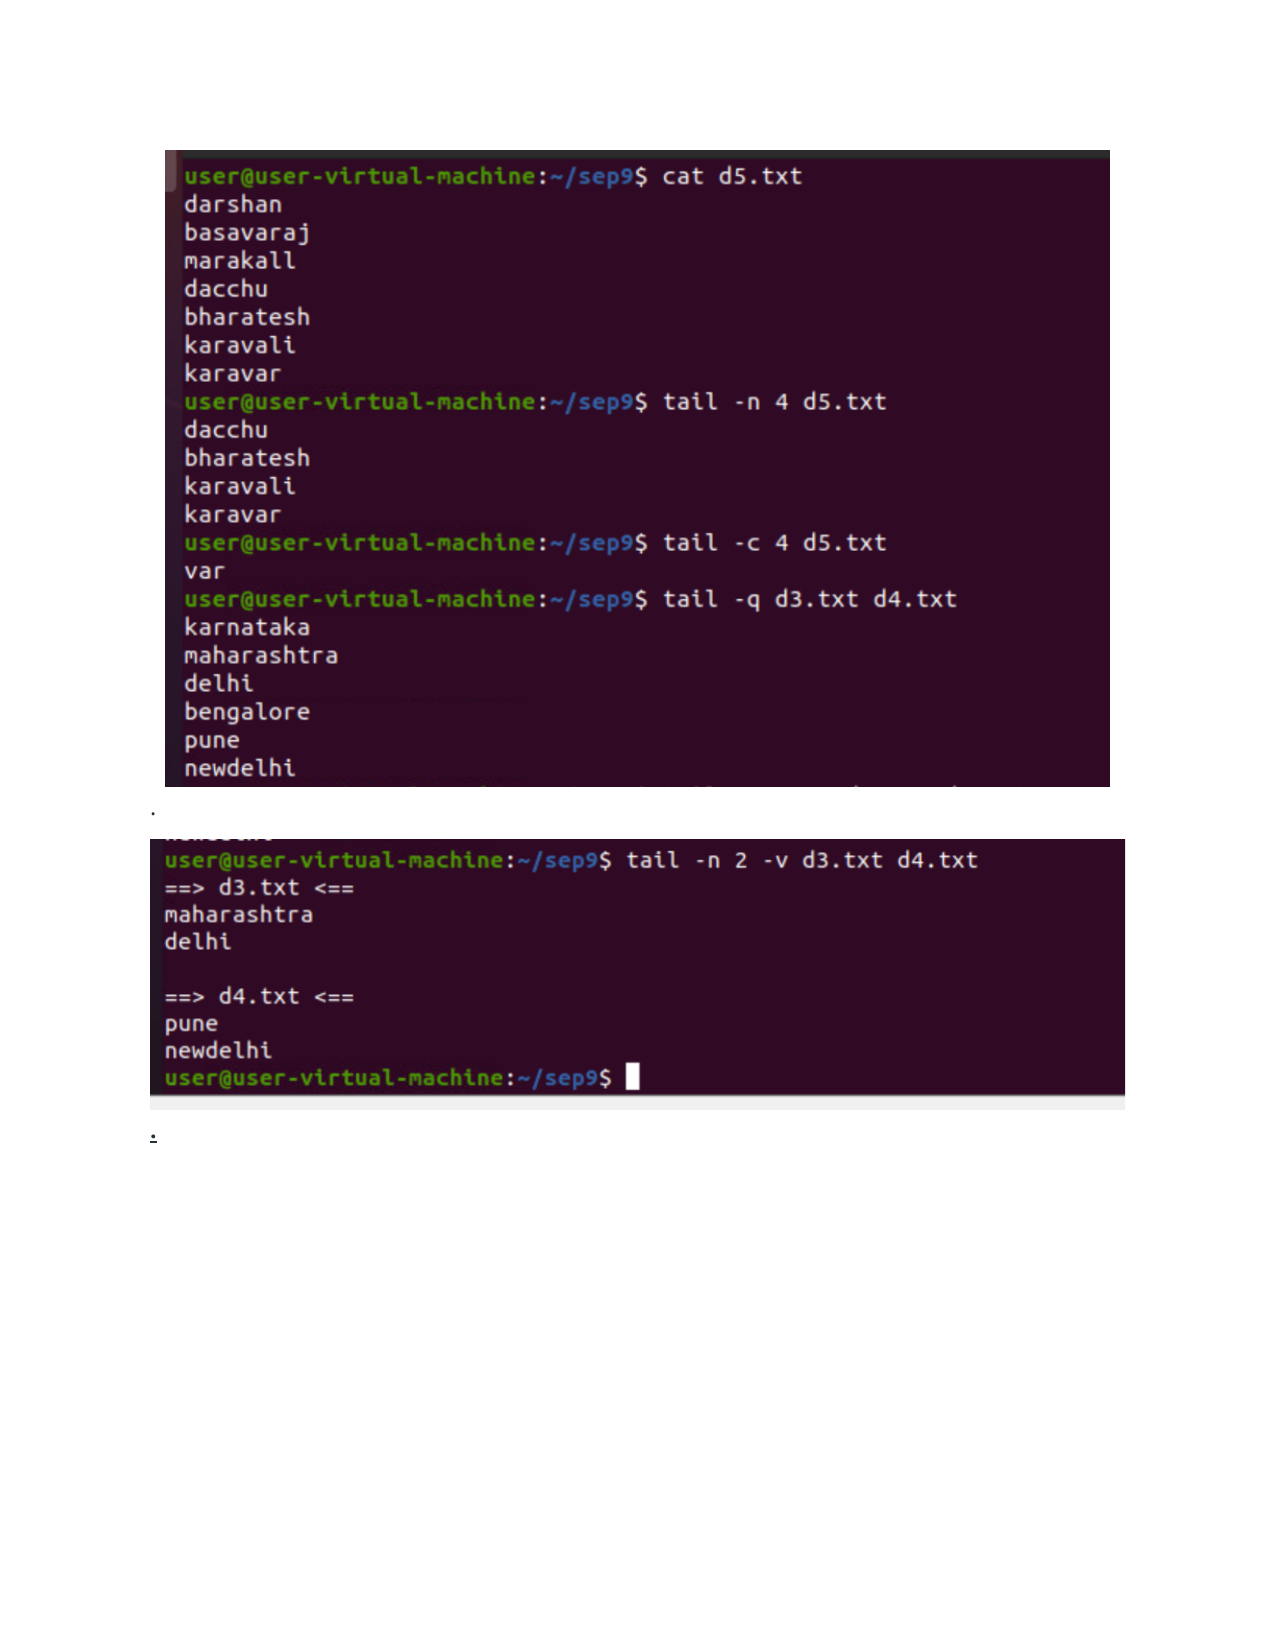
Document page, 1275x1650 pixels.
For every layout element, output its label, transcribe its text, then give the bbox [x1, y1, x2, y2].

picture [165, 150, 1110, 787]
text . [150, 150, 1125, 822]
picture [150, 839, 1125, 1110]
text . [150, 1110, 1125, 1146]
